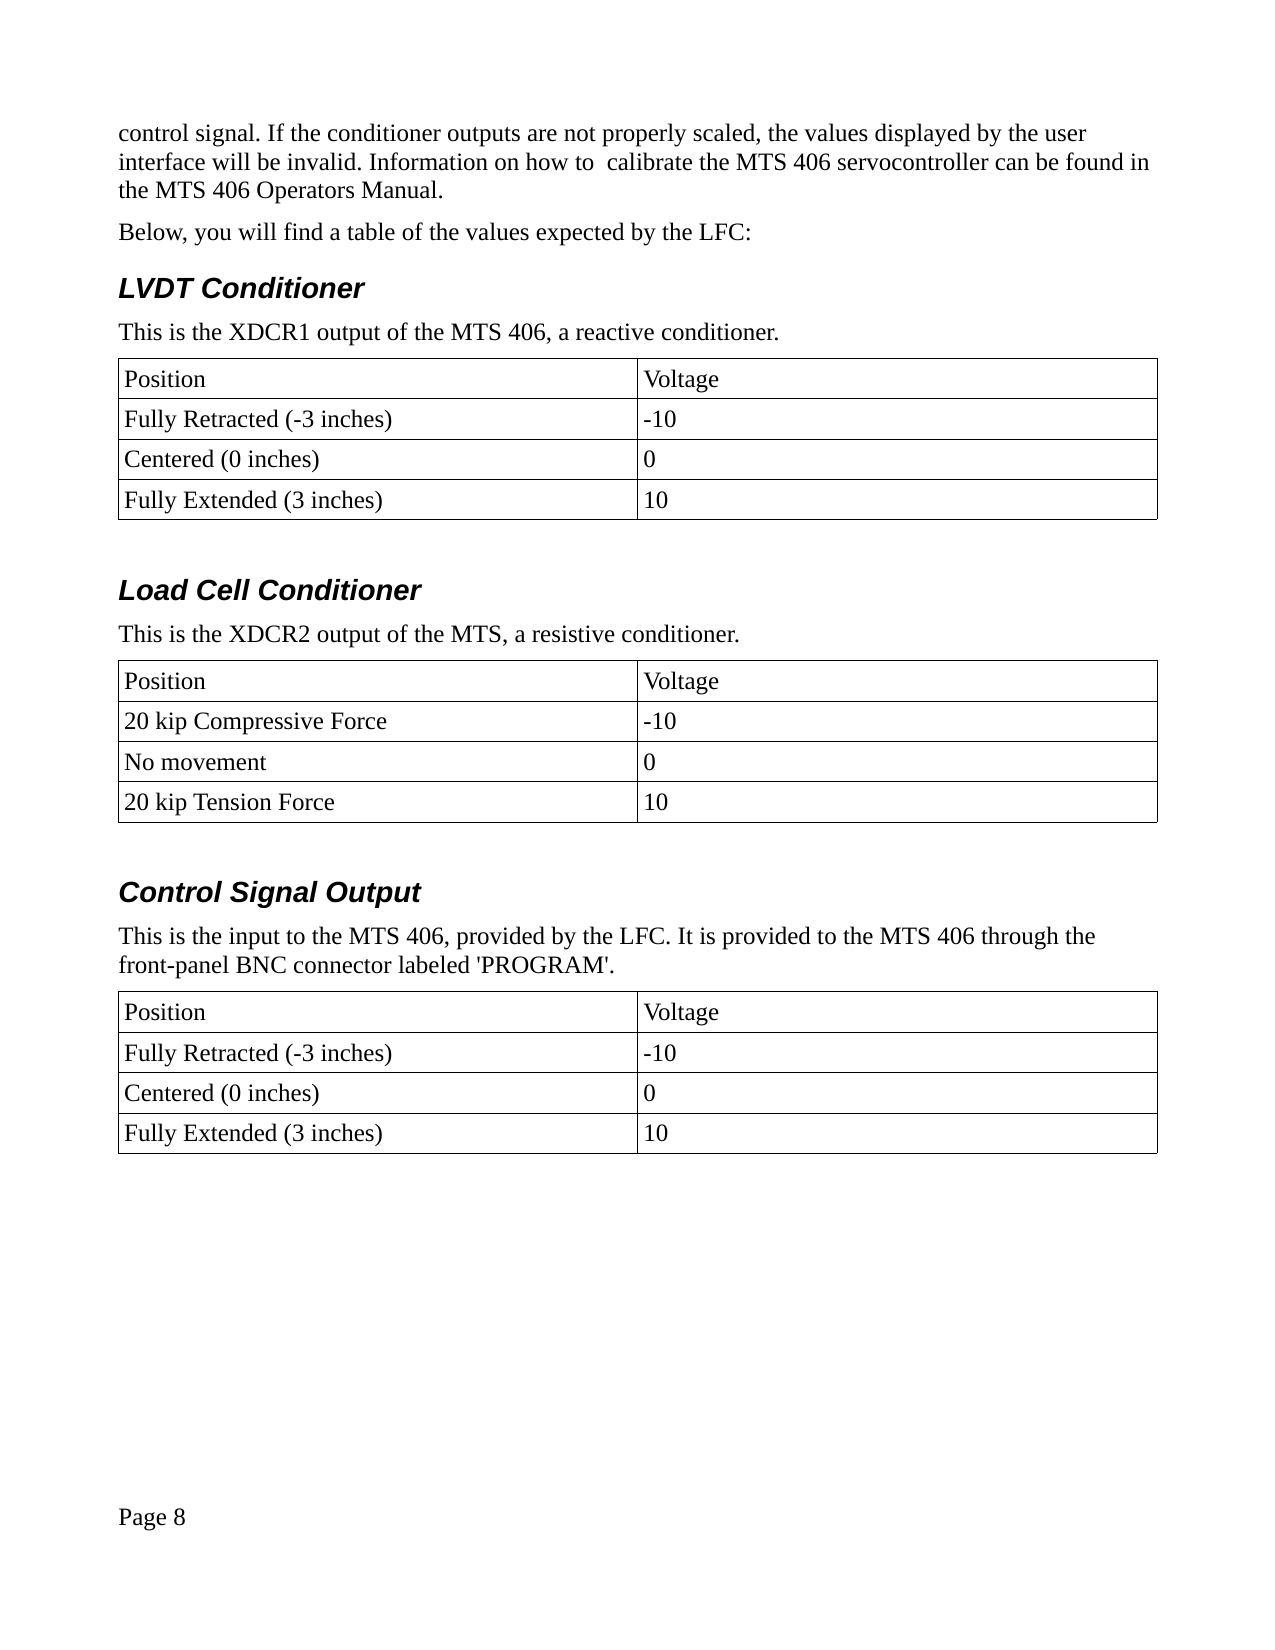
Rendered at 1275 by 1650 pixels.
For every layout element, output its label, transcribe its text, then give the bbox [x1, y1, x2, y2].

table_cell Centered (0 inches) [119, 440, 637, 479]
table_header Voltage [638, 992, 1157, 1032]
table_cell -10 [638, 702, 1157, 741]
table_cell -10 [638, 399, 1157, 438]
table_cell 20 kip Tension Force [119, 782, 637, 822]
subtitle Load Cell Conditioner [118, 573, 1157, 607]
table_cell 10 [638, 1114, 1157, 1153]
table_cell Fully Extended (3 inches) [119, 1114, 637, 1153]
text This is the input to the MTS 406, provided by the LFC. It is provided to the MTS 406 through the front-panel BNC connector labeled 'PROGRAM'. [118, 921, 1157, 979]
text control signal. If the conditioner outputs are not properly scaled, the values displayed by the user interface will be invalid. Information on how to calibrate the MTS 406 servocontroller can be found in the MTS 406 Operators Manual. [118, 118, 1157, 204]
table_cell Fully Extended (3 inches) [119, 480, 637, 519]
table_header Voltage [638, 359, 1157, 398]
text This is the XDCR1 output of the MTS 406, a reactive conditioner. [118, 317, 1157, 345]
table_cell 0 [638, 440, 1157, 479]
subtitle Control Signal Output [118, 875, 1157, 909]
table_cell Centered (0 inches) [119, 1073, 637, 1112]
table_cell Fully Retracted (-3 inches) [119, 1033, 637, 1072]
text Below, you will find a table of the values expected by the LFC: [118, 217, 1157, 246]
table_header Position [119, 359, 637, 398]
table_cell 0 [638, 1073, 1157, 1112]
text This is the XDCR2 output of the MTS, a resistive conditioner. [118, 619, 1157, 648]
table_cell No movement [119, 742, 637, 781]
table_cell 10 [638, 480, 1157, 519]
table_cell Fully Retracted (-3 inches) [119, 399, 637, 438]
table_cell 20 kip Compressive Force [119, 702, 637, 741]
table_header Voltage [638, 661, 1157, 701]
table_header Position [119, 992, 637, 1032]
table_cell 10 [638, 782, 1157, 822]
table_cell -10 [638, 1033, 1157, 1072]
subtitle LVDT Conditioner [118, 271, 1157, 304]
table_cell 0 [638, 742, 1157, 781]
table_header Position [119, 661, 637, 701]
